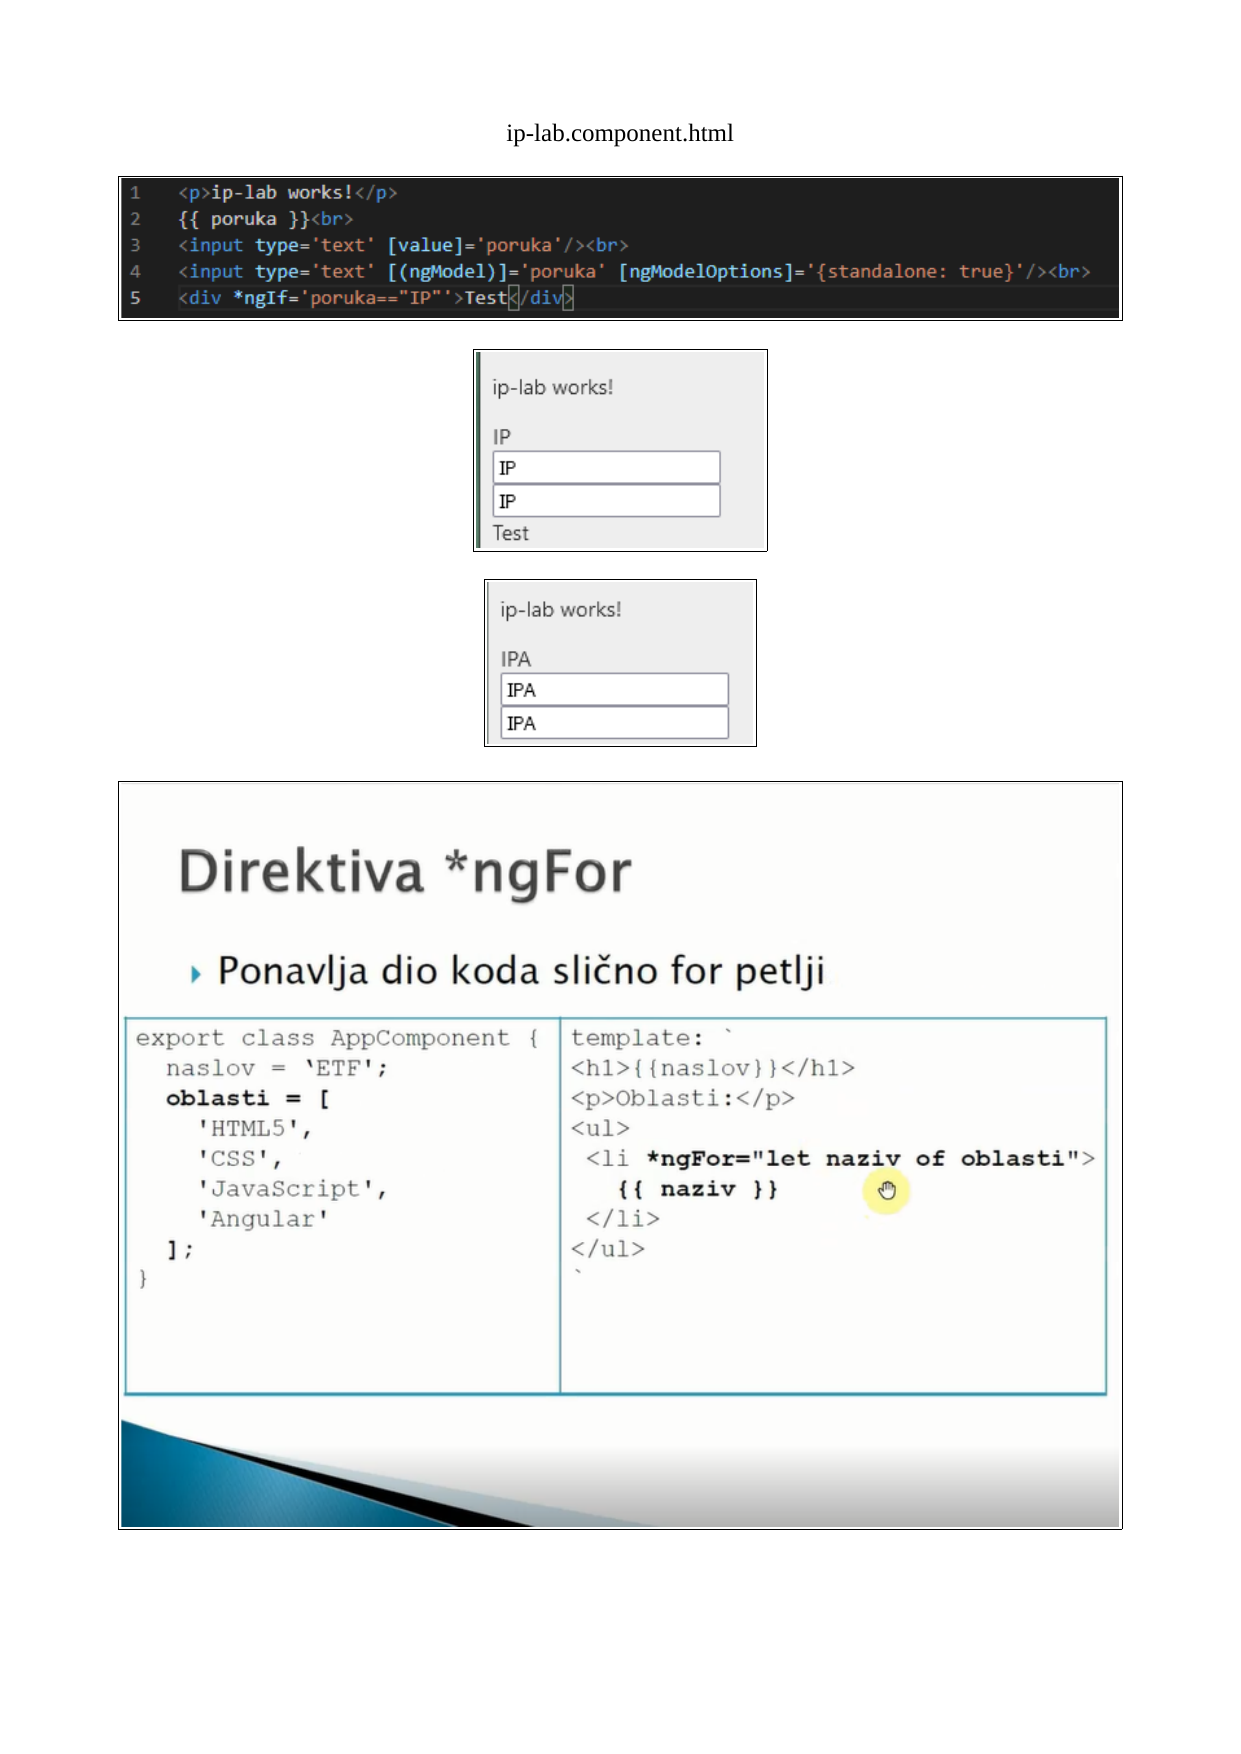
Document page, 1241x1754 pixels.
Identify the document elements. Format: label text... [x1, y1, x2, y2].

text ip-lab.component.html [118, 118, 1122, 147]
picture [121, 178, 1119, 318]
picture [121, 783, 1119, 1527]
picture [476, 352, 764, 548]
picture [487, 582, 753, 744]
